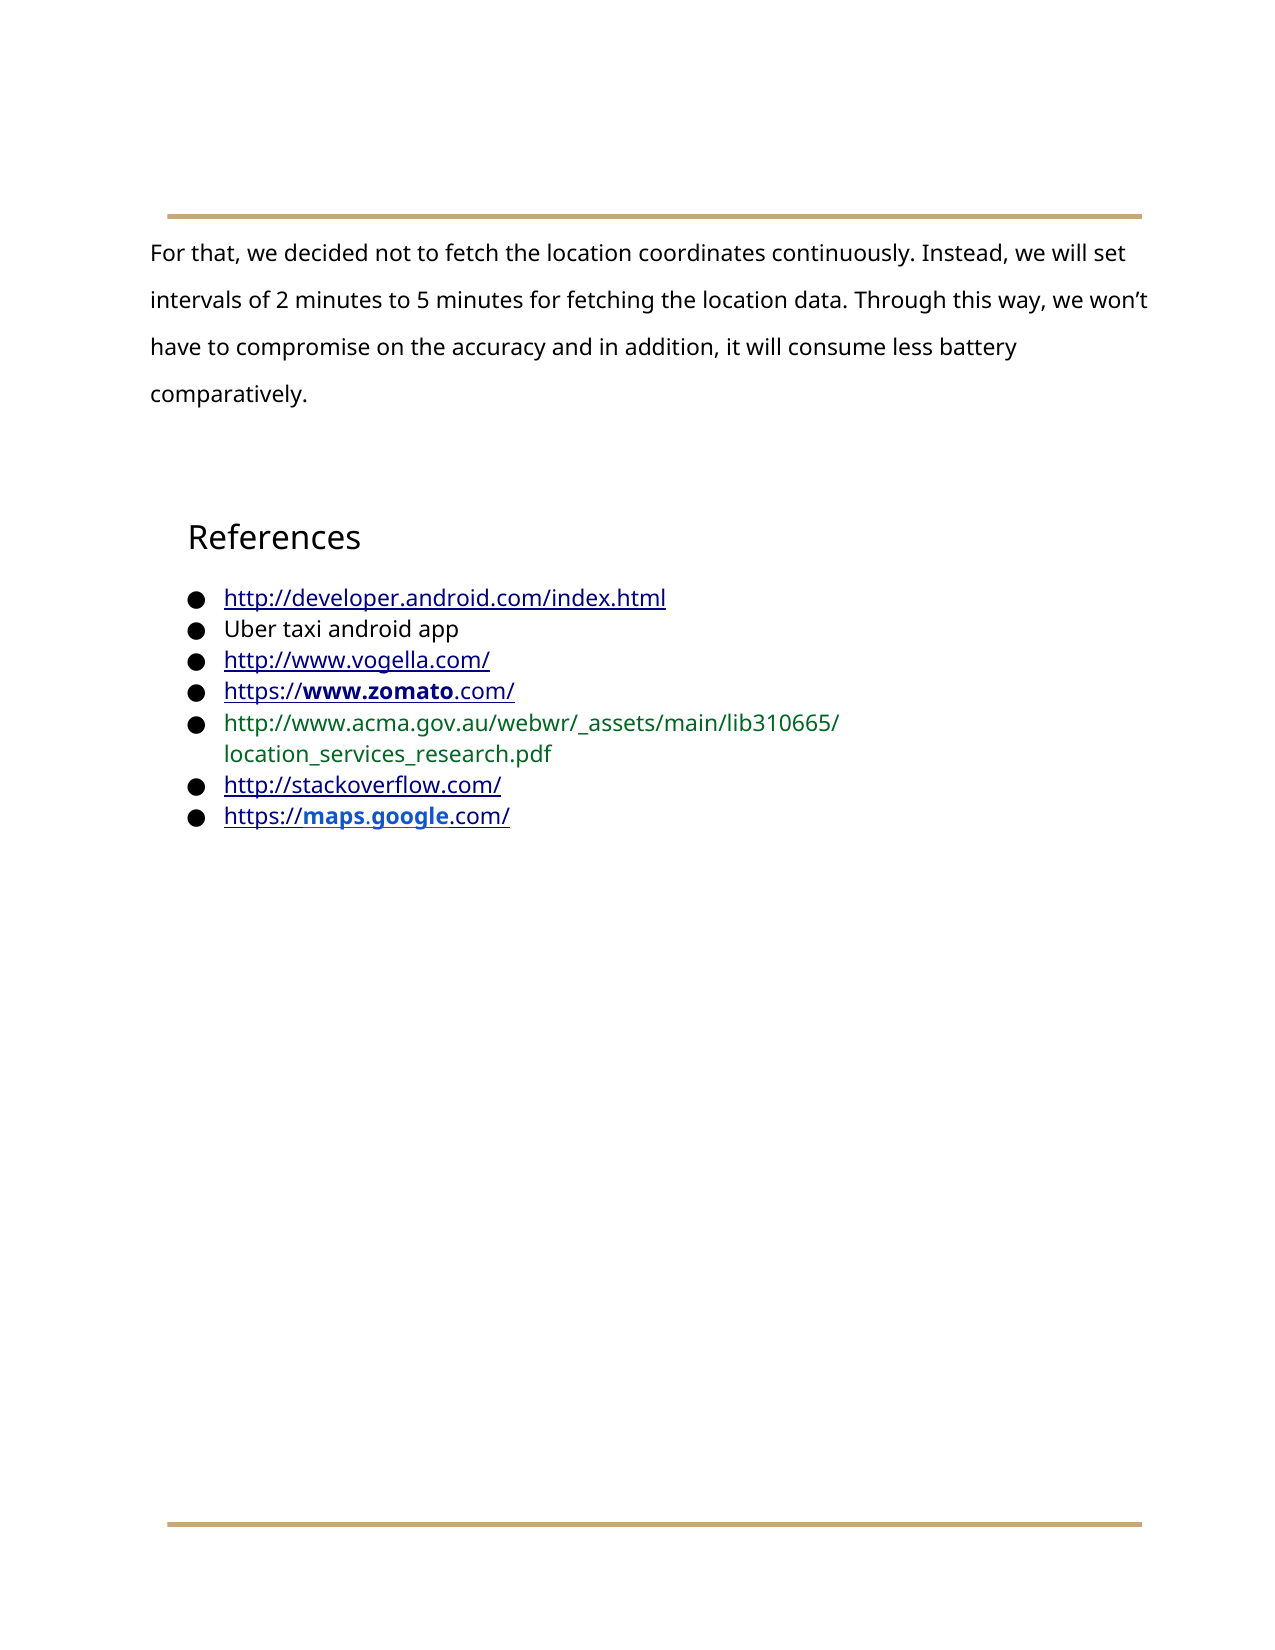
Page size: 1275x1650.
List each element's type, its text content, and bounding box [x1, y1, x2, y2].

list Uber taxi android app [186, 613, 1153, 644]
list http://stackoverflow.com/ [186, 769, 1153, 800]
picture [167, 1522, 1143, 1527]
list http://www.acma.gov.au/webwr/_assets/main/lib310665/location_services_research.pdf [186, 707, 1153, 769]
list http://www.vogella.com/ [186, 644, 1153, 675]
list https://www.zomato.com/ [186, 675, 1153, 707]
text For that, we decided not to fetch the location coordinates continuously. Instead, we will set intervals of 2 minutes to 5 minutes for fetching the location data. Through this way, we won’t have to compromise on the accuracy and in addition, it will consume less battery comparatively. [150, 237, 1153, 409]
text References [187, 513, 1153, 559]
list https://maps.google.com/ [186, 800, 1153, 832]
list http://developer.android.com/index.html [186, 582, 1153, 613]
picture [167, 214, 1143, 219]
